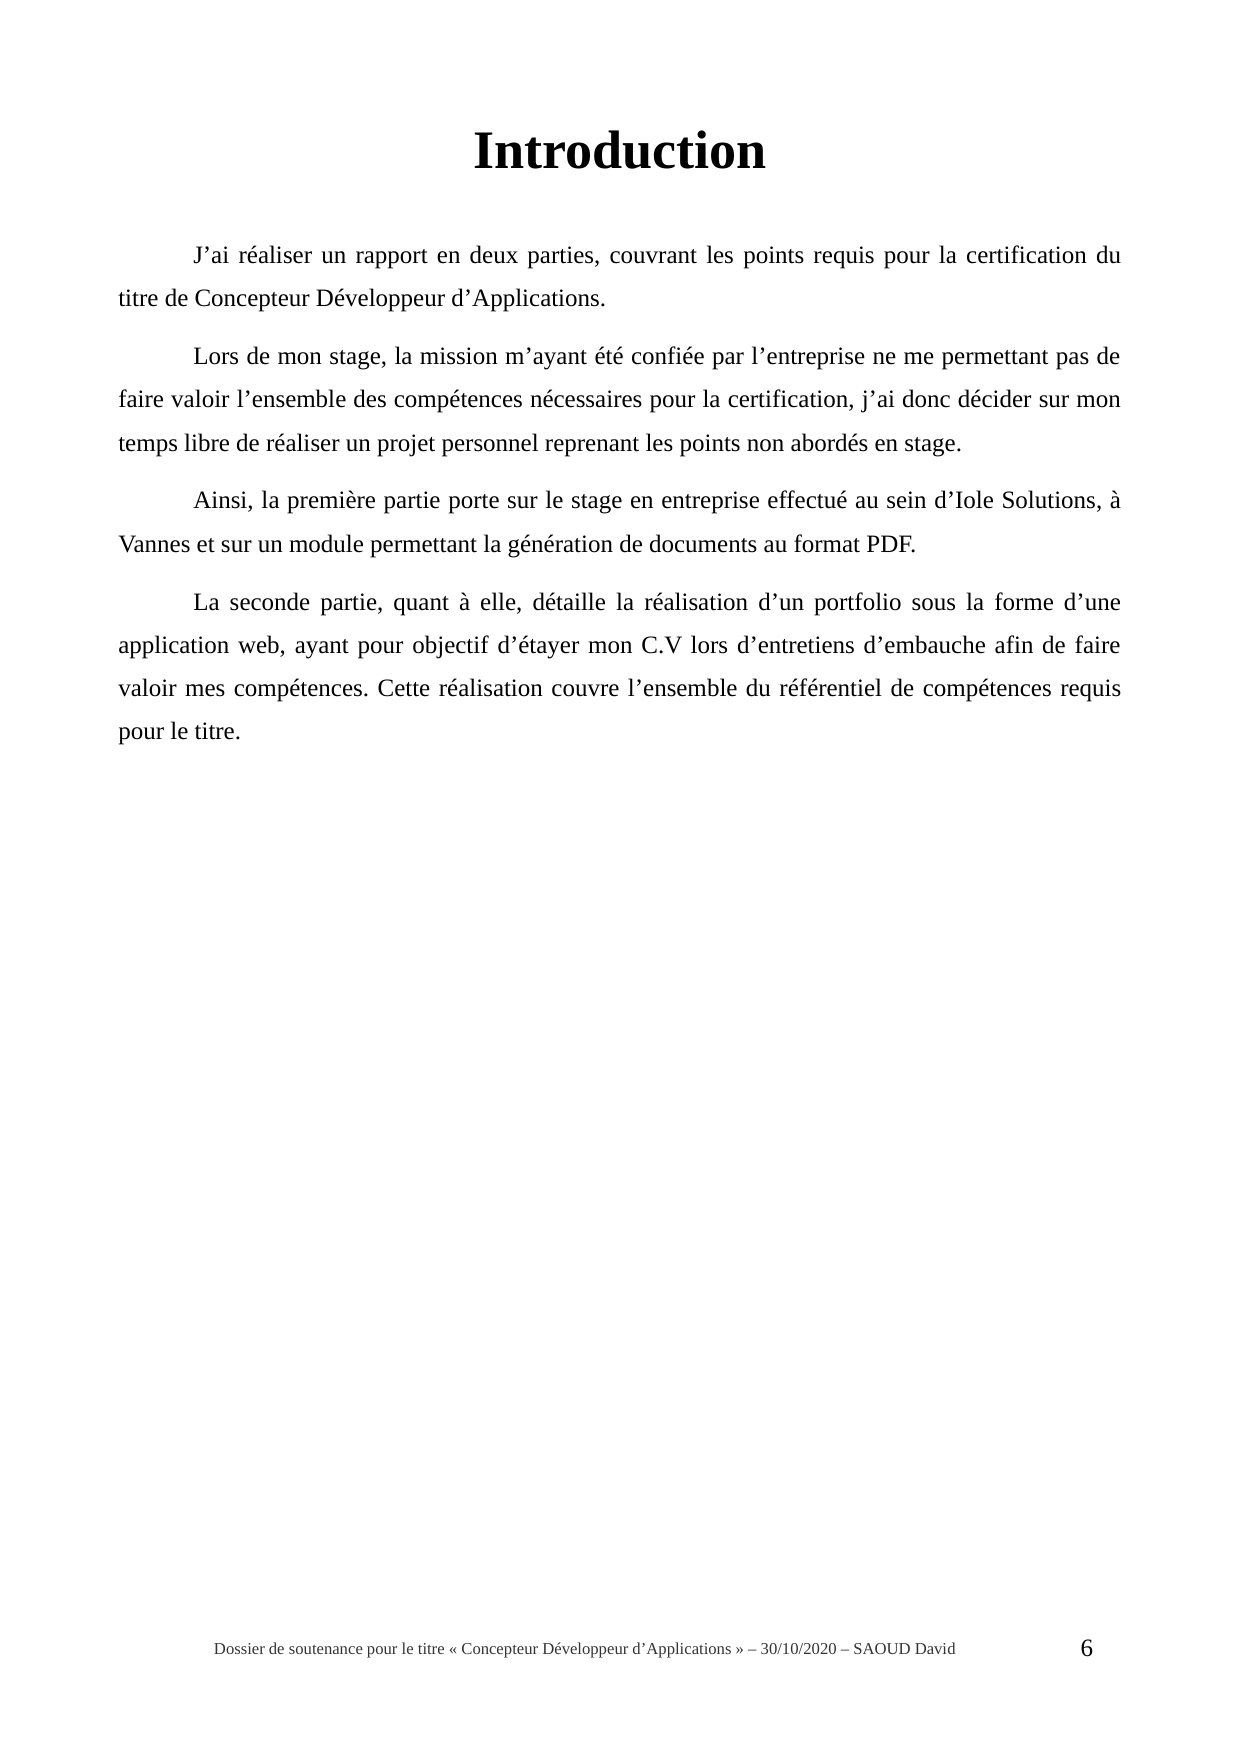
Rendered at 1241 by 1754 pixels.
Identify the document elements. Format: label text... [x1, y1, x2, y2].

text Ainsi, la première partie porte sur le stage en entreprise effectué au sein d’Iole Solutions, à Vannes et sur un module permettant la génération de documents au format PDF. [118, 486, 1122, 557]
subtitle Introduction [118, 118, 1122, 180]
text Lors de mon stage, la mission m’ayant été confiée par l’entreprise ne me permettant pas de faire valoir l’ensemble des compétences nécessaires pour la certification, j’ai donc décider sur mon temps libre de réaliser un projet personnel reprenant les points non abordés en stage. [118, 341, 1122, 456]
text J’ai réaliser un rapport en deux parties, couvrant les points requis pour la certification du titre de Concepteur Développeur d’Applications. [118, 240, 1122, 312]
text La seconde partie, quant à elle, détaille la réalisation d’un portfolio sous la forme d’une application web, ayant pour objectif d’étayer mon C.V lors d’entretiens d’embauche afin de faire valoir mes compétences. Cette réalisation couvre l’ensemble du référentiel de compétences requis pour le titre. [118, 587, 1122, 745]
